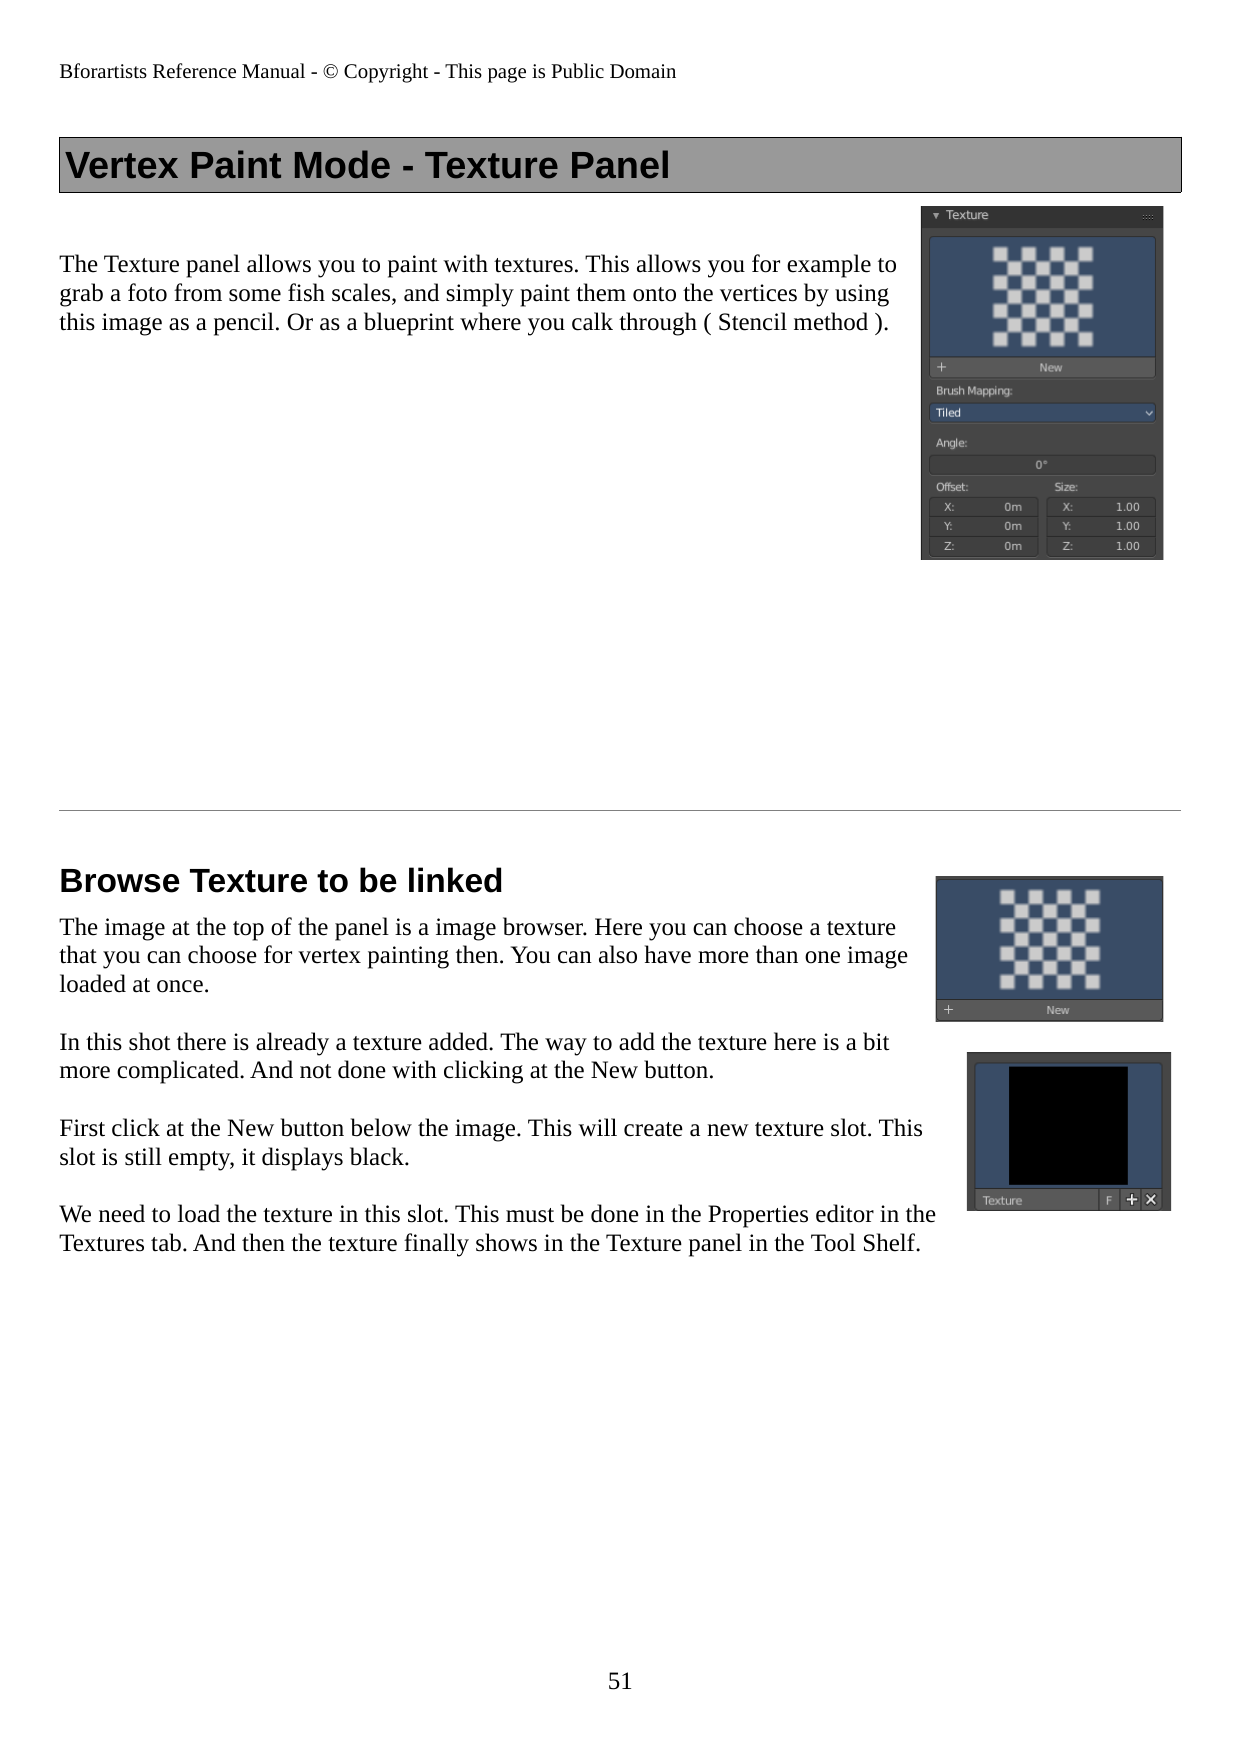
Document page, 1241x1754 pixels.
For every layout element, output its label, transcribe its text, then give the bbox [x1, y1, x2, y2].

table_header Vertex Paint Mode - Texture Panel [60, 138, 1181, 192]
text First click at the New button below the image. This will create a new texture slot. This slot is still empty, it displays black. [59, 1113, 966, 1171]
text The Texture panel allows you to paint with textures. This allows you for example to grab a foto from some fish scales, and simply paint them onto the vertices by using this image as a pencil. Or as a blueprint where you calk through ( Stencil method ). [59, 249, 920, 336]
text In this shot there is already a texture added. The way to add the texture here is a bit more complicated. And not done with clicking at the New button. [59, 1027, 1181, 1084]
text We need to load the texture in this slot. This must be done in the Properties editor in the Textures tab. And then the texture finally shows in the Texture panel in the Tool Shelf. [59, 1199, 1181, 1257]
text The image at the top of the panel is a image browser. Here you can choose a texture that you can choose for vertex painting then. You can also have more than one image loaded at once. [59, 912, 935, 998]
subtitle Browse Texture to be linked [59, 861, 1181, 899]
picture [920, 206, 1164, 560]
picture [935, 876, 1164, 1022]
picture [966, 1052, 1172, 1211]
